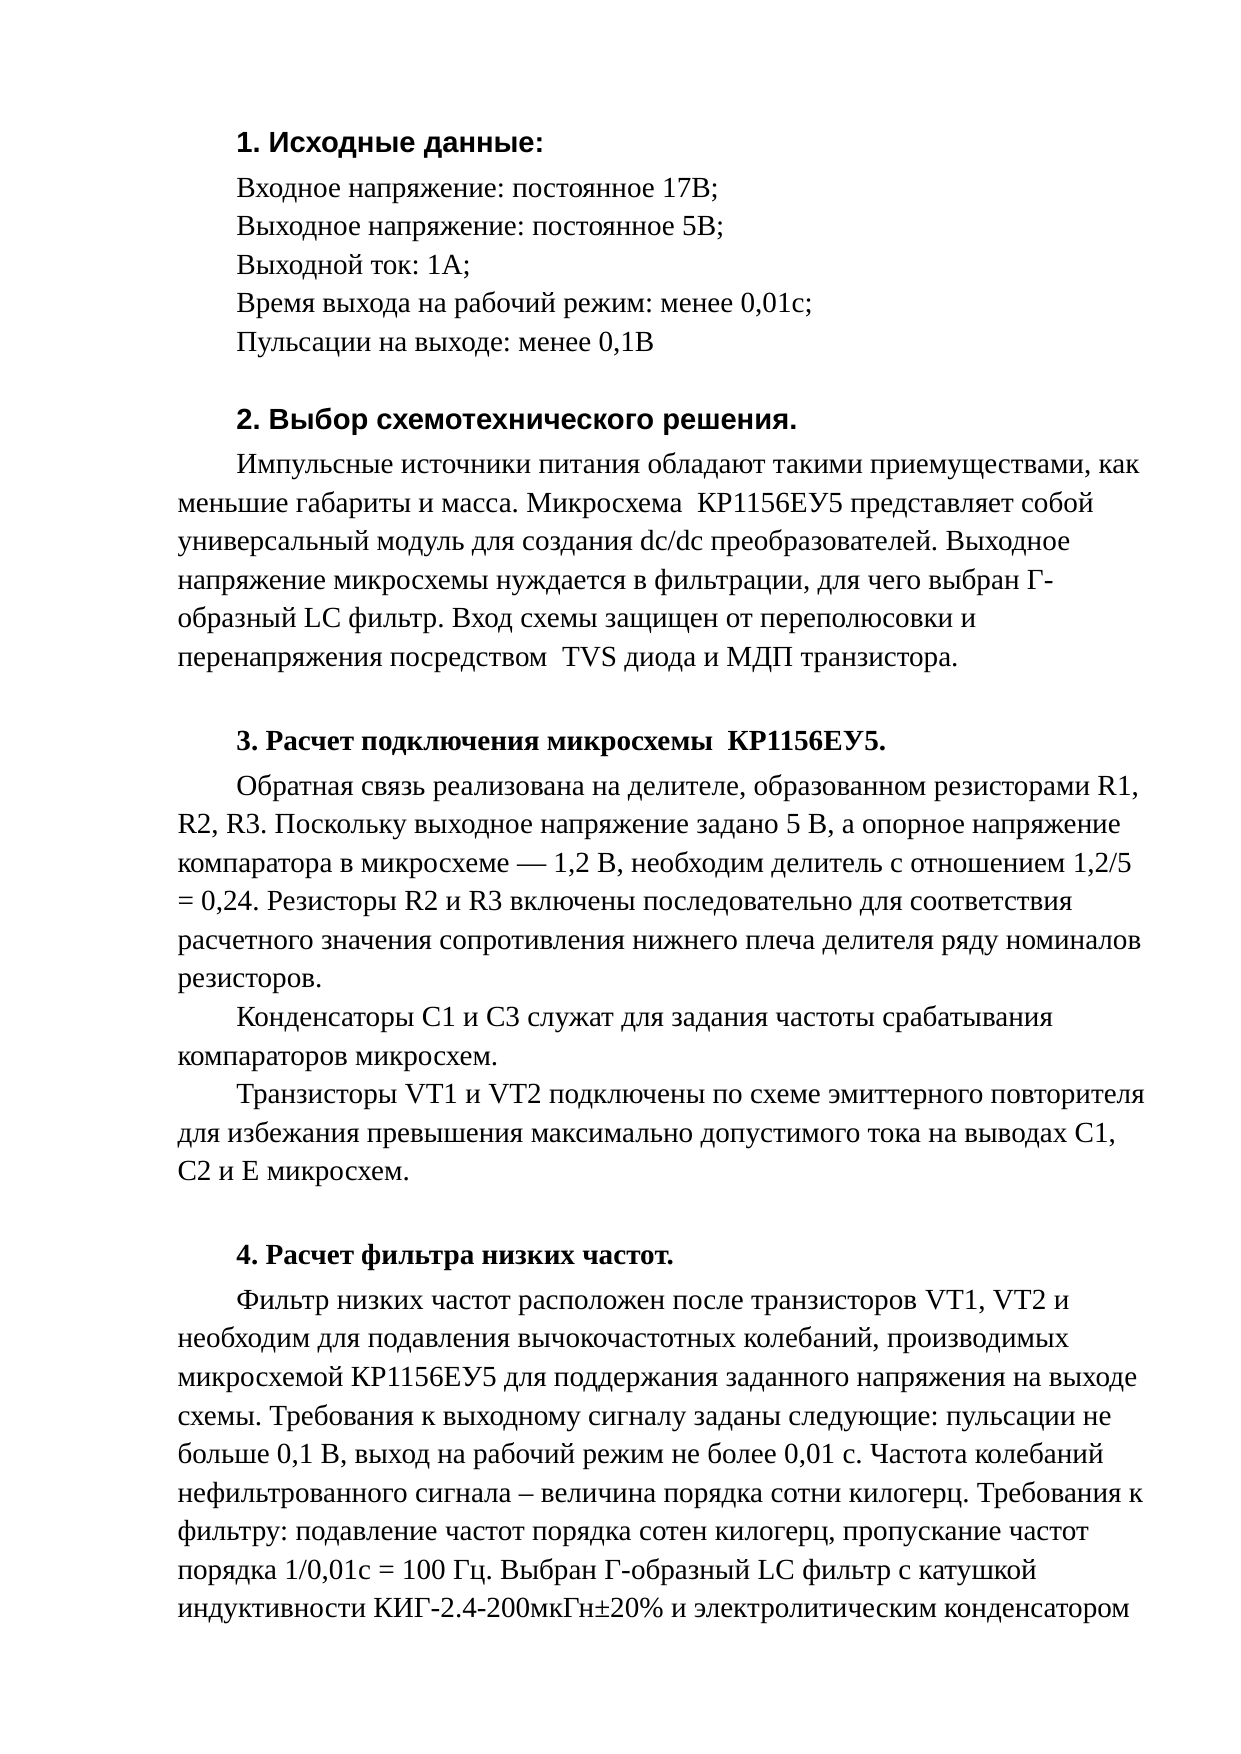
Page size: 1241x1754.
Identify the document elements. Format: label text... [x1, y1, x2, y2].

subtitle 2. Выбор схемотехнического решения. [177, 402, 1152, 435]
text Обратная связь реализована на делителе, образованном резисторами R1, R2, R3. Поскольку выходное напряжение задано 5 В, а опорное напряжение компаратора в микросхеме — 1,2 В, необходим делитель с отношением 1,2/5 = 0,24. Резисторы R2 и R3 включены последовательно для соответствия расчетного значения сопротивления нижнего плеча делителя ряду номиналов резисторов. [177, 768, 1152, 994]
text Выходное напряжение: постоянное 5В; [177, 208, 1152, 242]
subtitle 3. Расчет подключения микросхемы КР1156ЕУ5. [177, 723, 1152, 757]
text Пульсации на выходе: менее 0,1В [177, 324, 1152, 357]
text Конденсаторы C1 и C3 служат для задания частоты срабатывания компараторов микросхем. [177, 999, 1152, 1071]
text Фильтр низких частот расположен после транзисторов VT1, VT2 и необходим для подавления вычокочастотных колебаний, производимых микросхемой КР1156ЕУ5 для поддержания заданного напряжения на выходе схемы. Требования к выходному сигналу заданы следующие: пульсации не больше 0,1 В, выход на рабочий режим не более 0,01 с. Частота колебаний нефильтрованного сигнала – величина порядка сотни килогерц. Требования к фильтру: подавление частот порядка сотен килогерц, пропускание частот порядка 1/0,01с = 100 Гц. Выбран Г-образный LC фильтр с катушкой индуктивности КИГ-2.4-200мкГн±20% и электролитическим конденсатором [177, 1282, 1152, 1624]
text Транзисторы VT1 и VT2 подключены по схеме эмиттерного повторителя для избежания превышения максимально допустимого тока на выводах C1, C2 и E микросхем. [177, 1076, 1152, 1187]
text Выходной ток: 1А; [177, 247, 1152, 280]
subtitle 4. Расчет фильтра низких частот. [177, 1237, 1152, 1271]
text Время выхода на рабочий режим: менее 0,01с; [177, 285, 1152, 319]
text Входное напряжение: постоянное 17В; [177, 170, 1152, 203]
text Импульсные источники питания обладают такими приемуществами, как меньшие габариты и масса. Микросхема КР1156ЕУ5 представляет собой универсальный модуль для создания dc/dc преобразователей. Выходное напряжение микросхемы нуждается в фильтрации, для чего выбран Г-образный LC фильтр. Вход схемы защищен от переполюсовки и перенапряжения посредством TVS диода и МДП транзистора. [177, 446, 1152, 673]
subtitle 1. Исходные данные: [177, 125, 1152, 159]
